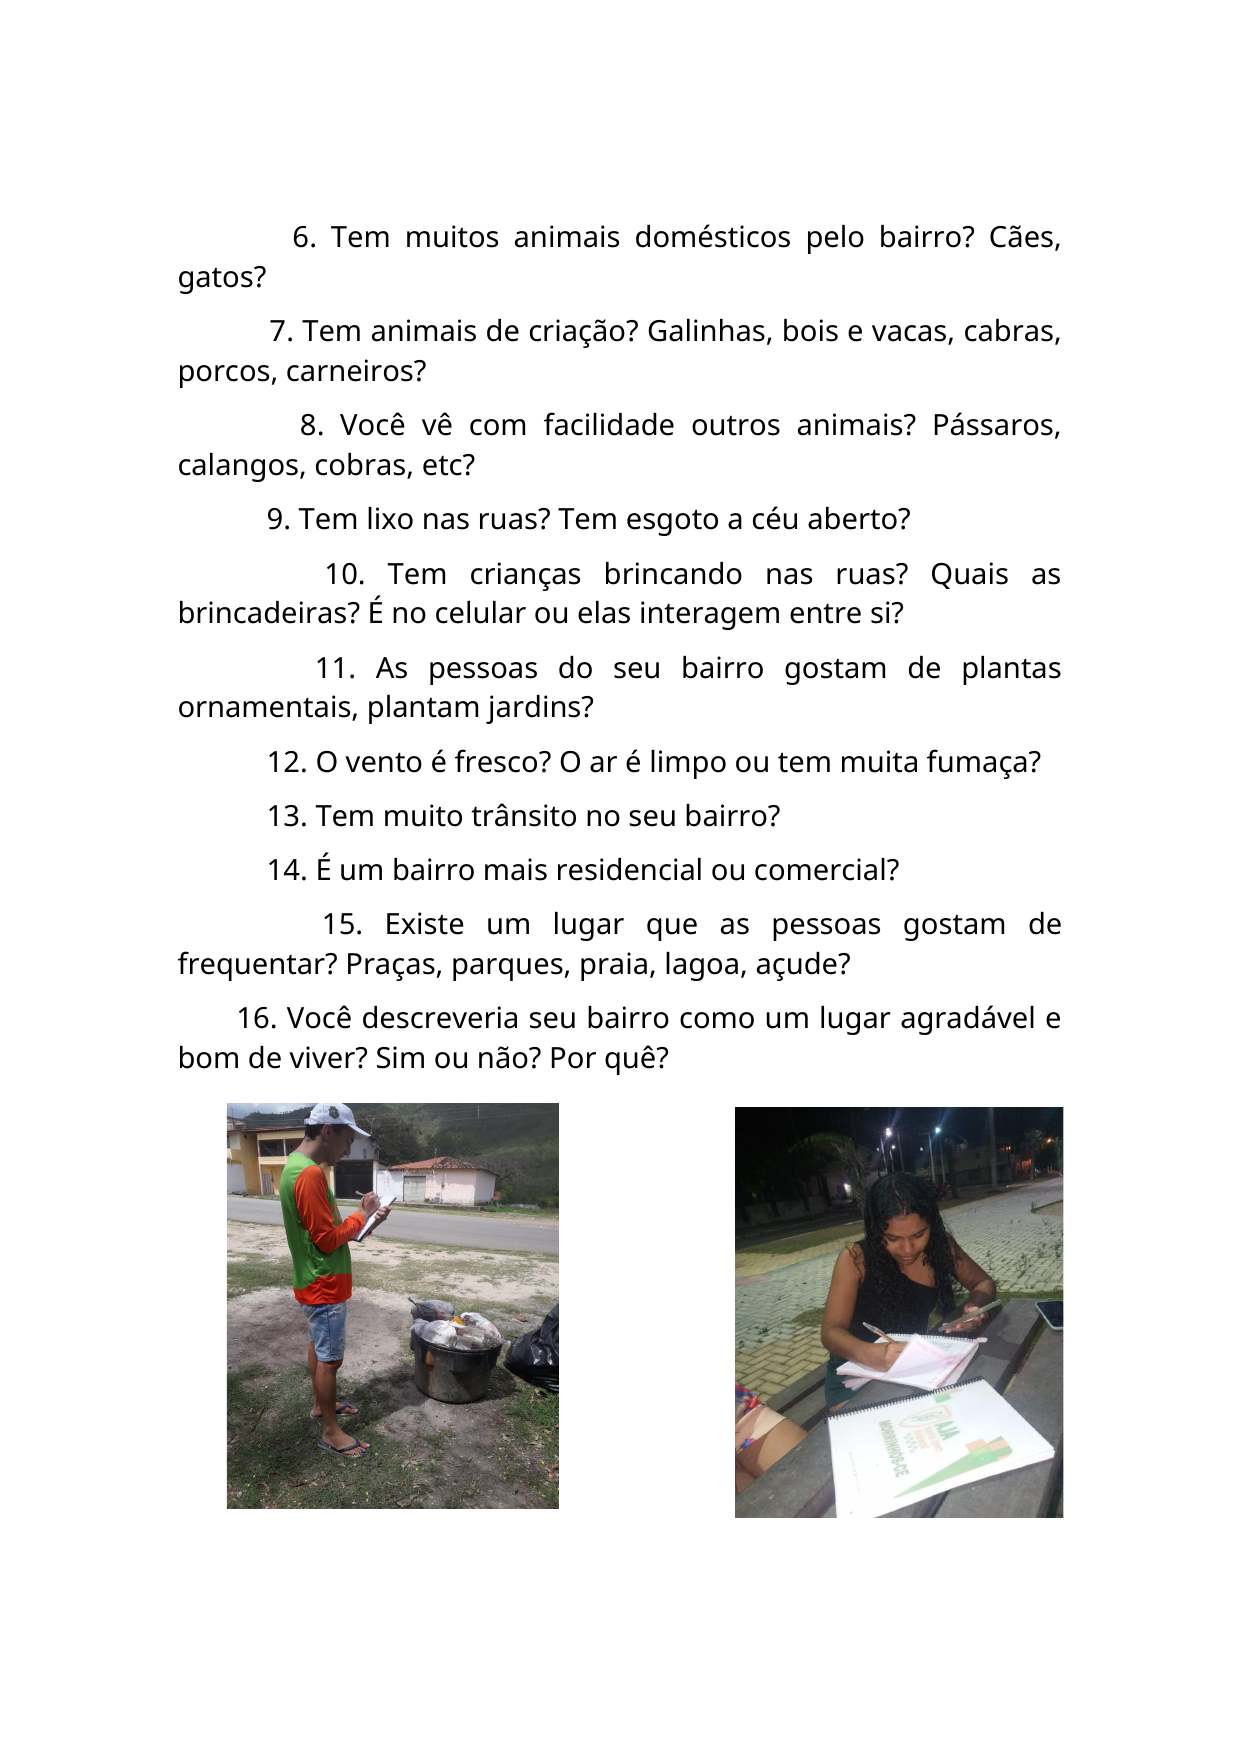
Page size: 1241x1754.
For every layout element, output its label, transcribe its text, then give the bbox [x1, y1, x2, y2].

text 15. Existe um lugar que as pessoas gostam de frequentar? Praças, parques, praia, lagoa, açude? [177, 904, 1063, 983]
picture [226, 1103, 559, 1509]
text 8. Você vê com facilidade outros animais? Pássaros, calangos, cobras, etc? [177, 405, 1063, 484]
text 14. É um bairro mais residencial ou comercial? [177, 849, 1063, 889]
text 10. Tem crianças brincando nas ruas? Quais as brincadeiras? É no celular ou elas interagem entre si? [177, 553, 1063, 632]
text 11. As pessoas do seu bairro gostam de plantas ornamentais, plantam jardins? [177, 647, 1063, 726]
text 12. O vento é fresco? O ar é limpo ou tem muita fumaça? [177, 741, 1063, 781]
text 16. Você descreveria seu bairro como um lugar agradável e bom de viver? Sim ou não? Por quê? [177, 998, 1063, 1077]
text 7. Tem animais de criação? Galinhas, bois e vacas, cabras, porcos, carneiros? [177, 311, 1063, 390]
picture [735, 1107, 1064, 1518]
text 13. Tem muito trânsito no seu bairro? [177, 795, 1063, 835]
text 9. Tem lixo nas ruas? Tem esgoto a céu aberto? [177, 499, 1063, 538]
text 6. Tem muitos animais domésticos pelo bairro? Cães, gatos? [177, 217, 1063, 296]
